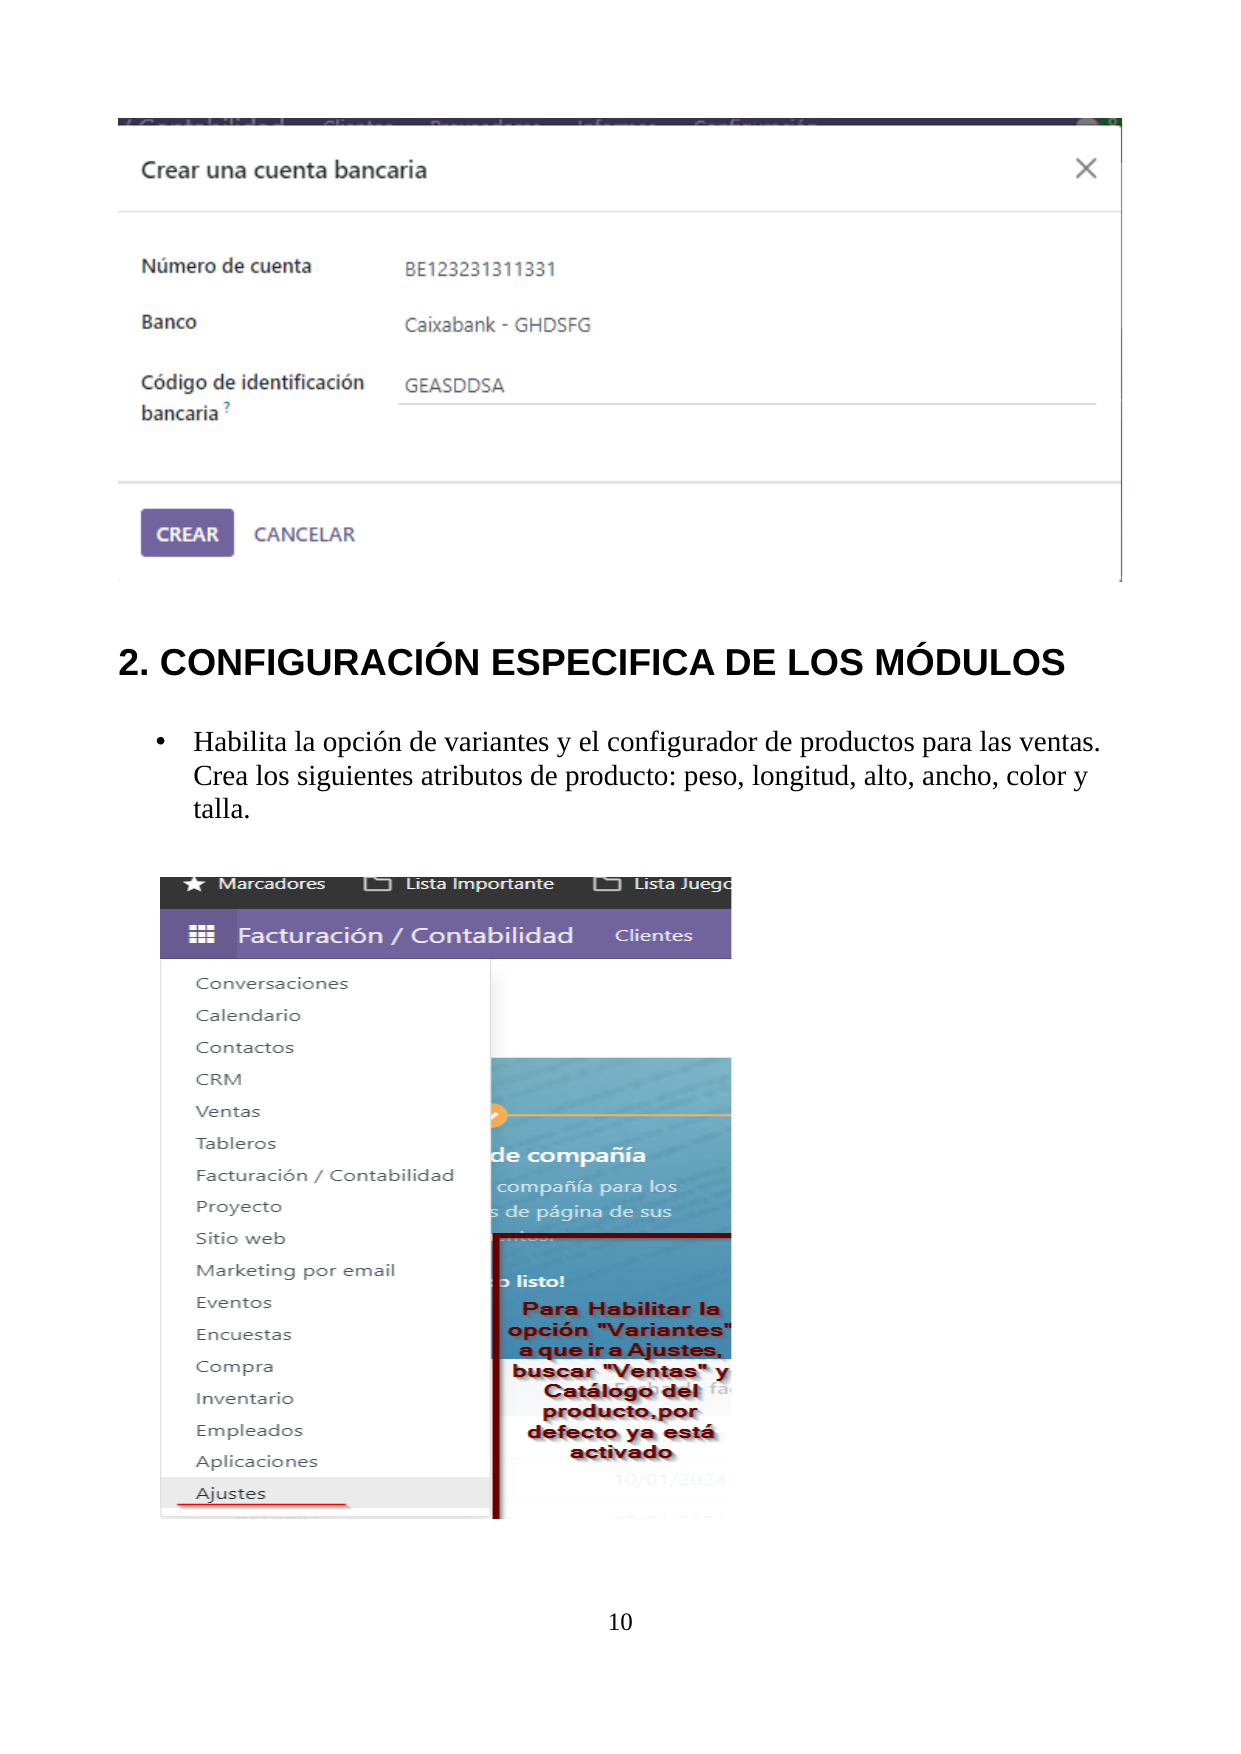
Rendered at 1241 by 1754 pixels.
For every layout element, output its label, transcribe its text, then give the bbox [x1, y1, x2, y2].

picture [160, 877, 732, 1519]
subtitle 2. CONFIGURACIÓN ESPECIFICA DE LOS MÓDULOS [118, 640, 1122, 683]
picture [118, 118, 1123, 582]
list Crea los siguientes atributos de producto: peso, longitud, alto, ancho, color y talla. [156, 758, 1122, 825]
list Habilita la opción de variantes y el configurador de productos para las ventas. [156, 724, 1122, 758]
